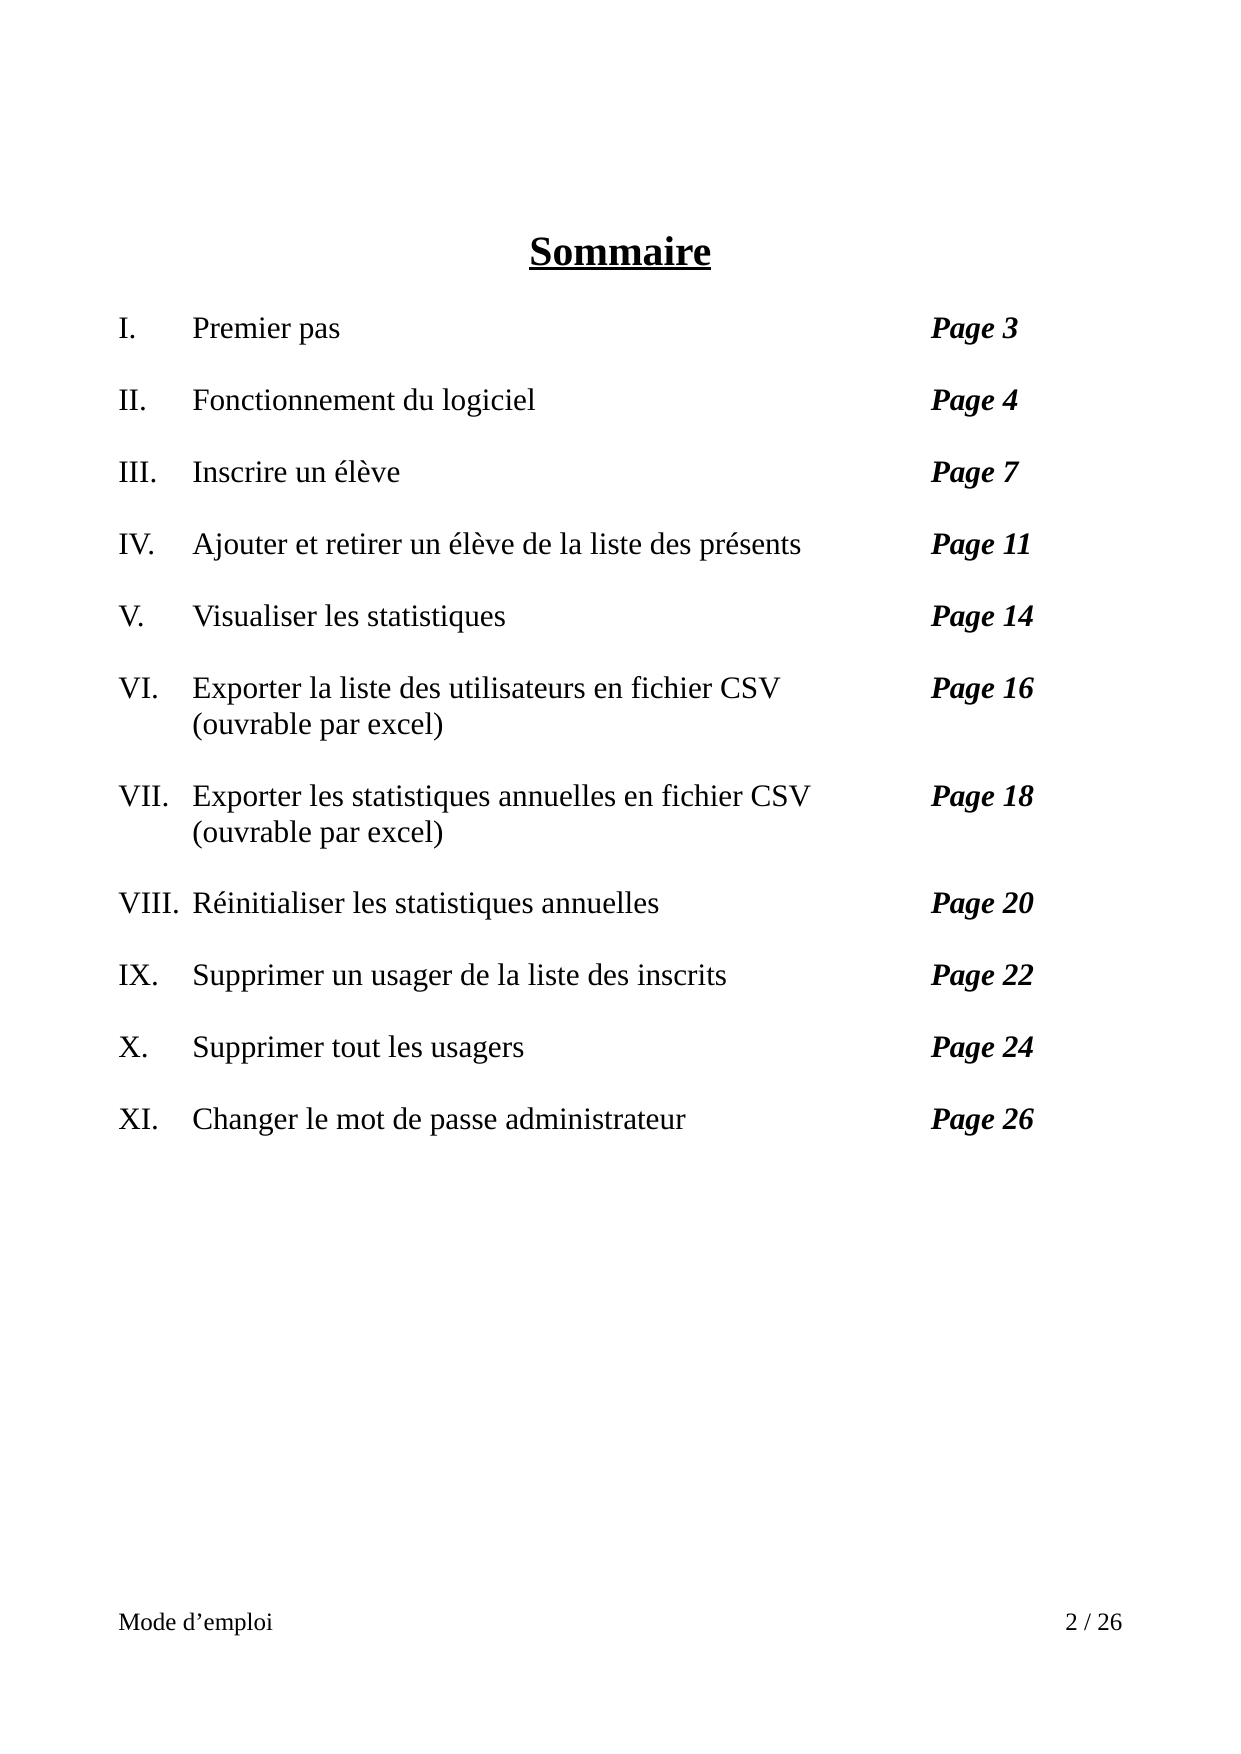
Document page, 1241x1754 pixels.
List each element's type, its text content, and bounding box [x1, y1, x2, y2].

text XI. Changer le mot de passe administrateur Page 26 [118, 1100, 1122, 1136]
text III. Inscrire un élève Page 7 [118, 453, 1122, 489]
text V. Visualiser les statistiques Page 14 [118, 597, 1122, 633]
text II. Fonctionnement du logiciel Page 4 [118, 382, 1122, 418]
text IV. Ajouter et retirer un élève de la liste des présents Page 11 [118, 525, 1122, 561]
text IX. Supprimer un usager de la liste des inscrits Page 22 [118, 957, 1122, 993]
text X. Supprimer tout les usagers Page 24 [118, 1028, 1122, 1064]
text (ouvrable par excel) [118, 705, 1122, 741]
text I. Premier pas Page 3 [118, 310, 1122, 346]
text VIII. Réinitialiser les statistiques annuelles Page 20 [118, 885, 1122, 921]
text (ouvrable par excel) [118, 813, 1122, 849]
text VI. Exporter la liste des utilisateurs en fichier CSV Page 16 [118, 669, 1122, 705]
text VII. Exporter les statistiques annuelles en fichier CSV Page 18 [118, 777, 1122, 813]
text Sommaire [118, 226, 1122, 274]
